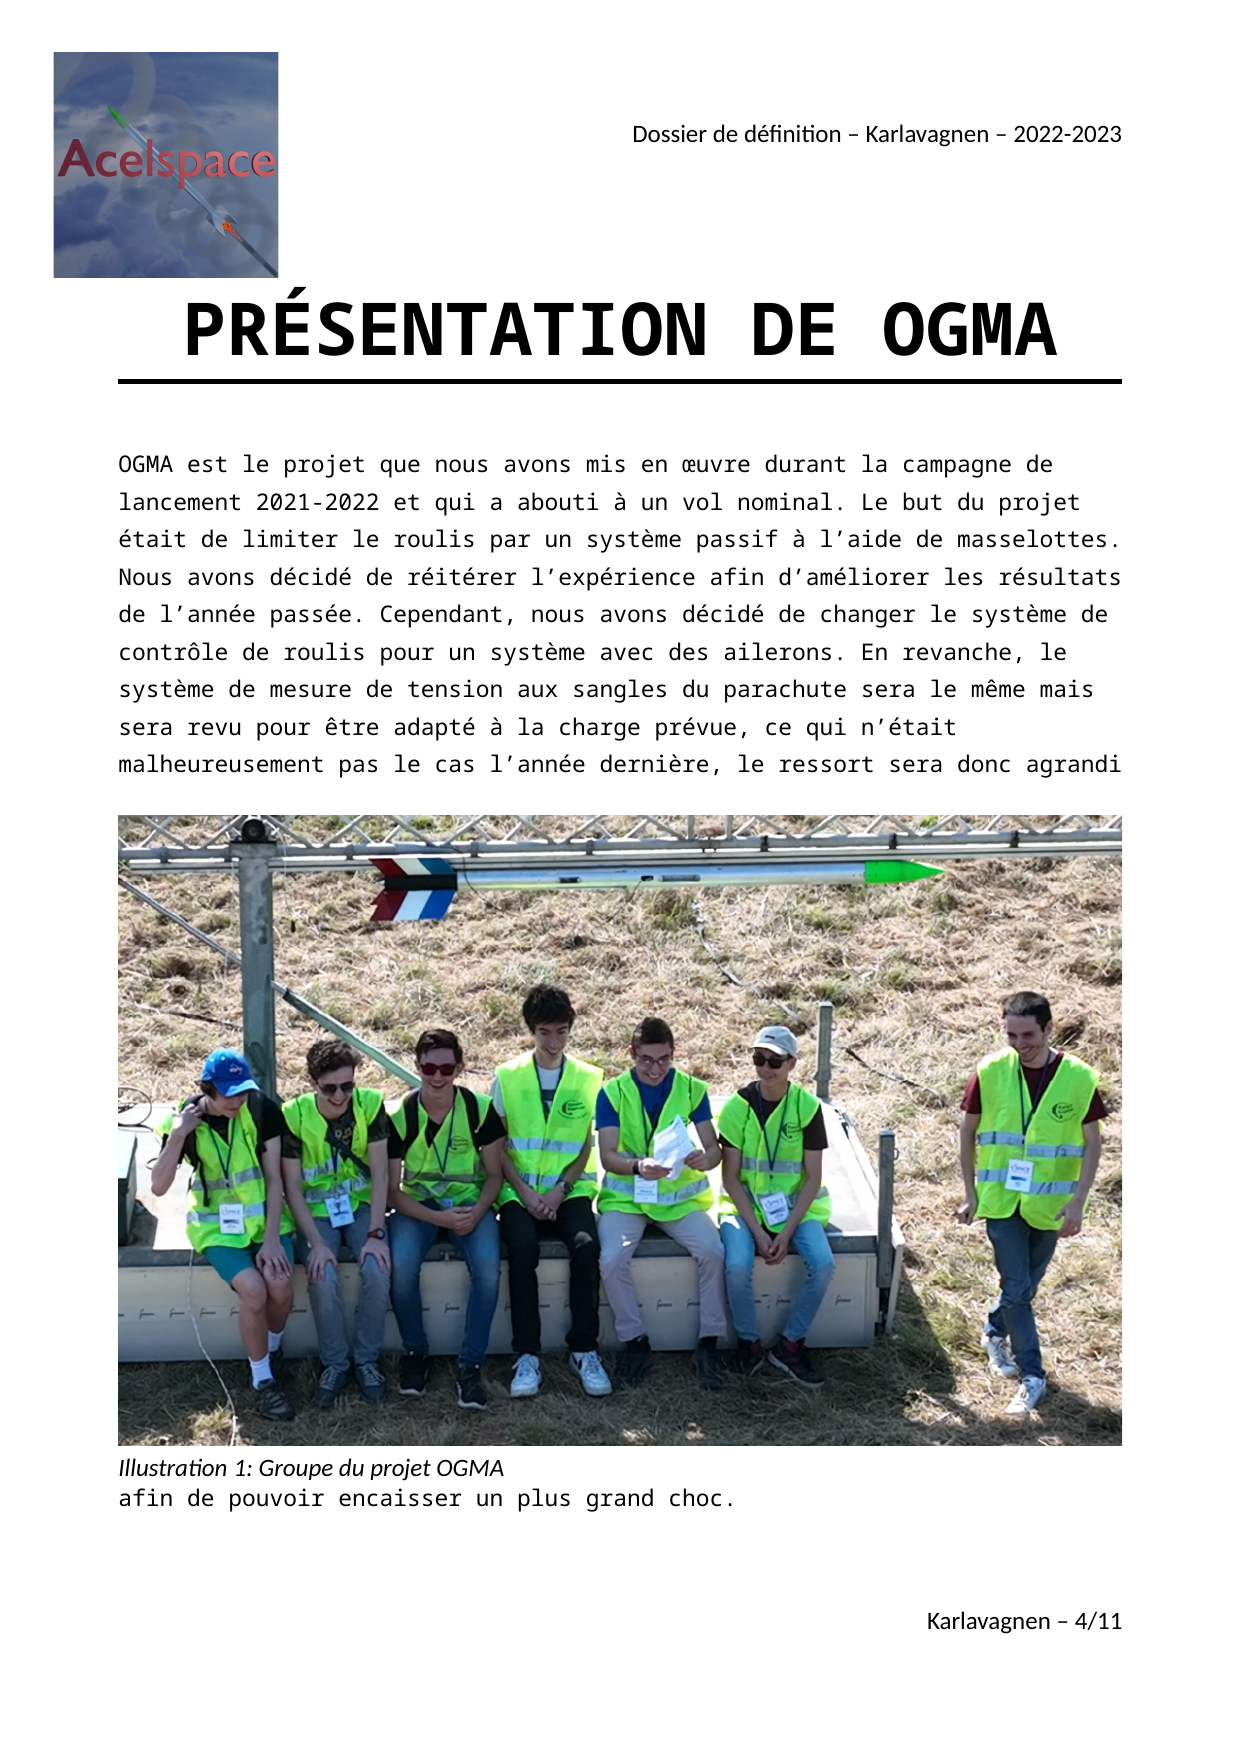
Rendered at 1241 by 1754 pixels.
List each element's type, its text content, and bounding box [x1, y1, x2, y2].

picture [53, 52, 279, 278]
subtitle Présentation de OGMA [118, 203, 1122, 379]
picture [118, 815, 1123, 1446]
text OGMA est le projet que nous avons mis en œuvre durant la campagne de lancement 2021-2022 et qui a abouti à un vol nominal. Le but du projet était de limiter le roulis par un système passif à l’aide de masselottes. Nous avons décidé de réitérer l’expérience afin d’améliorer les résultats de l’année passée. Cependant, nous avons décidé de changer le système de contrôle de roulis pour un système avec des ailerons. En revanche, le système de mesure de tension aux sangles du parachute sera le même mais sera revu pour être adapté à la charge prévue, ce qui n’était malheureusement pas le cas l’année dernière, le ressort sera donc agrandi [118, 448, 1122, 815]
text afin de pouvoir encaisser un plus grand choc. [118, 1482, 1122, 1514]
text Illustration 1: Groupe du projet OGMA [118, 1446, 1122, 1482]
